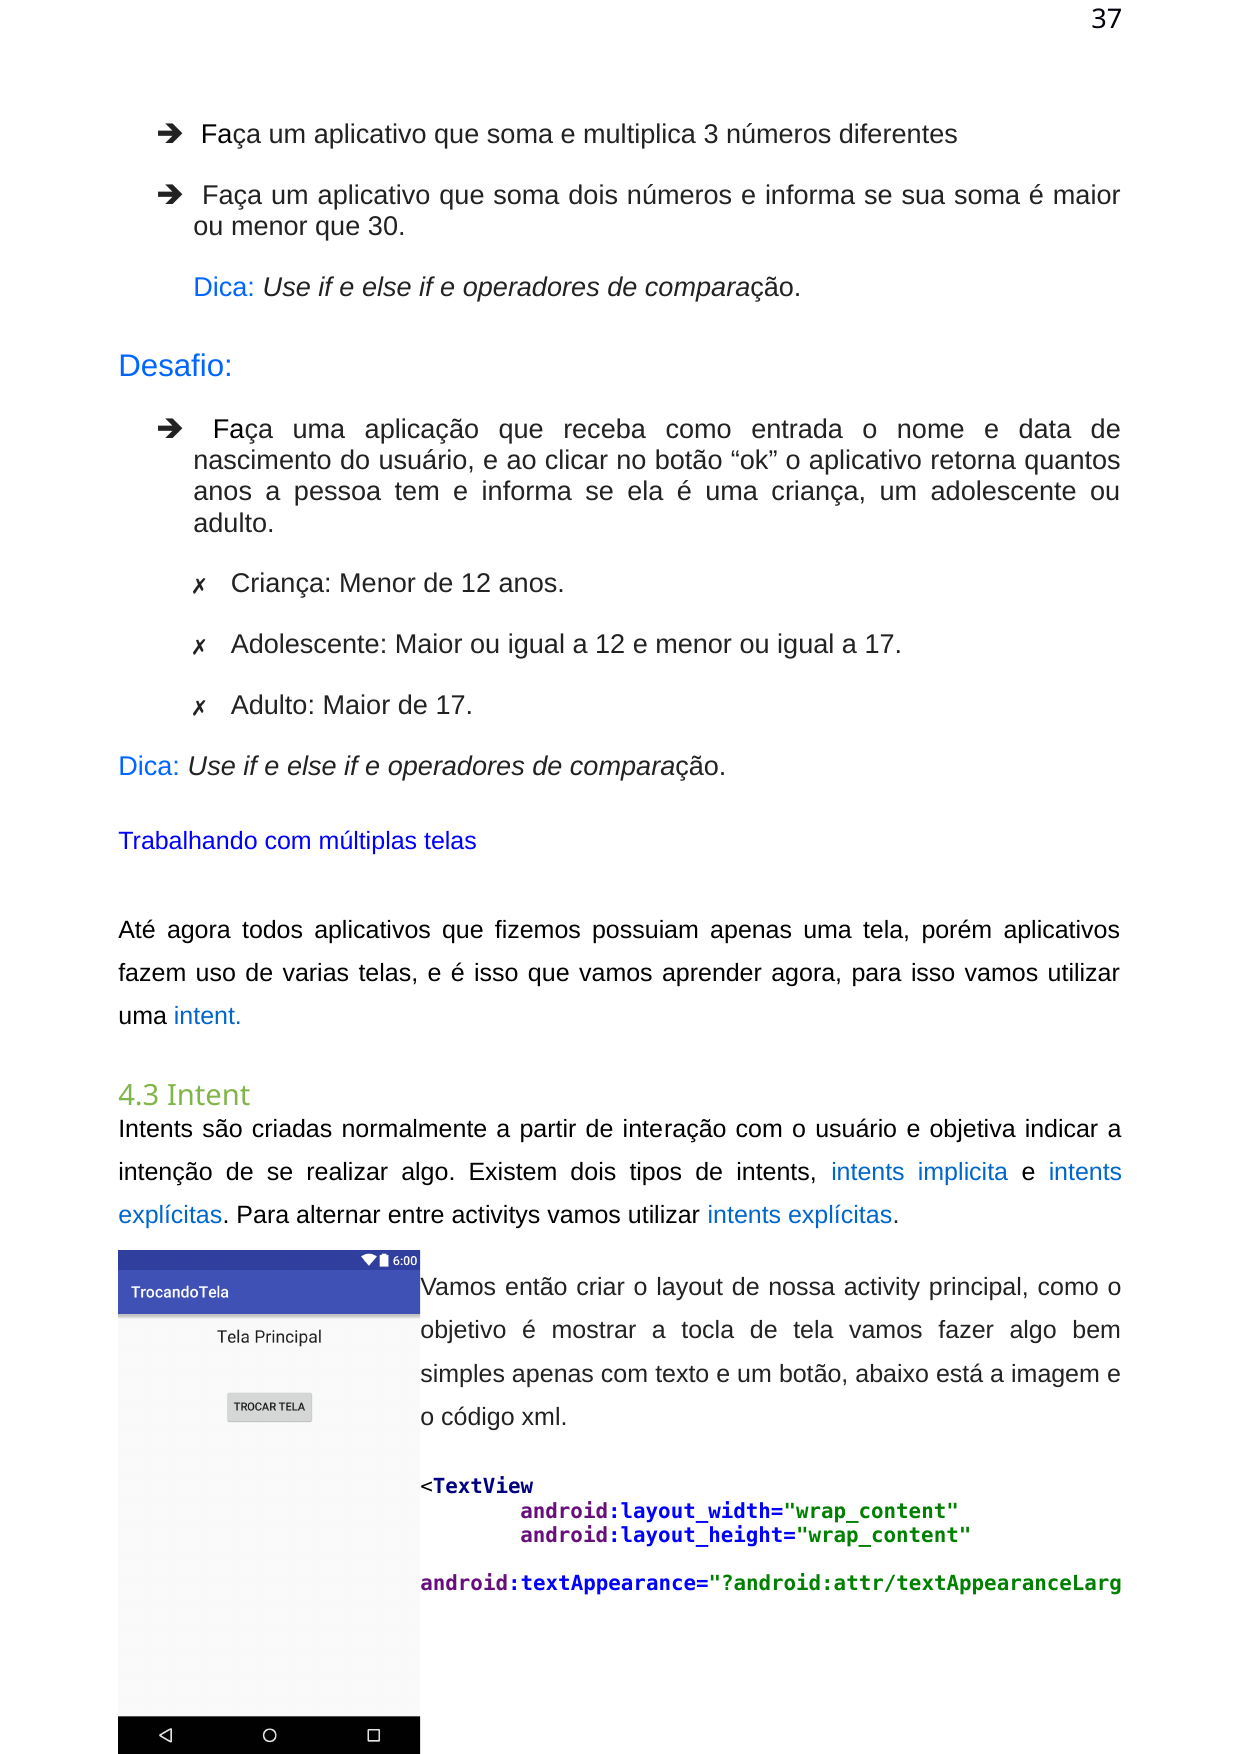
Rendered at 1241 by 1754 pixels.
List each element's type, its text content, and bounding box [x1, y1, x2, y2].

list Adulto: Maior de 17. [193, 689, 1122, 720]
list Criança: Menor de 12 anos. [193, 567, 1122, 599]
text Até agora todos aplicativos que fizemos possuiam apenas uma tela, porém aplicativos fazem uso de varias telas, e é isso que vamos aprender agora, para isso vamos utilizar uma intent. [118, 915, 1122, 1030]
text Vamos então criar o layout de nossa activity principal, como o objetivo é mostrar a tocla de tela vamos fazer algo bem simples apenas com texto e um botão, abaixo está a imagem e o código xml. [421, 1272, 1122, 1431]
picture [118, 1250, 421, 1754]
text <TextView [421, 1474, 1122, 1499]
list Faça um aplicativo que soma dois números e informa se sua soma é maior ou menor que 30. [156, 179, 1122, 242]
list Adolescente: Maior ou igual a 12 e menor ou igual a 17. [193, 628, 1122, 659]
text android:layout_width="wrap_content" [421, 1499, 1122, 1523]
text Desafio: [118, 347, 1122, 383]
list Dica: Use if e else if e operadores de comparação. [156, 271, 1122, 302]
text Dica: Use if e else if e operadores de comparação. [118, 750, 1122, 781]
text android:textAppearance="?android:attr/textAppearanceLarg [421, 1547, 1122, 1595]
text Trabalhando com múltiplas telas [118, 826, 1122, 855]
list Faça um aplicativo que soma e multiplica 3 números diferentes [156, 118, 1122, 149]
text Intents são criadas normalmente a partir de interação com o usuário e objetiva indicar a intenção de se realizar algo. Existem dois tipos de intents, intents implicita e intents explícitas. Para alternar entre activitys vamos utilizar intents explícitas. [118, 1113, 1122, 1228]
list Faça uma aplicação que receba como entrada o nome e data de nascimento do usuário, e ao clicar no botão “ok” o aplicativo retorna quantos anos a pessoa tem e informa se ela é uma criança, um adolescente ou adulto. [156, 413, 1122, 538]
subtitle 4.3 Intent [118, 1074, 1122, 1113]
text android:layout_height="wrap_content" [421, 1523, 1122, 1547]
